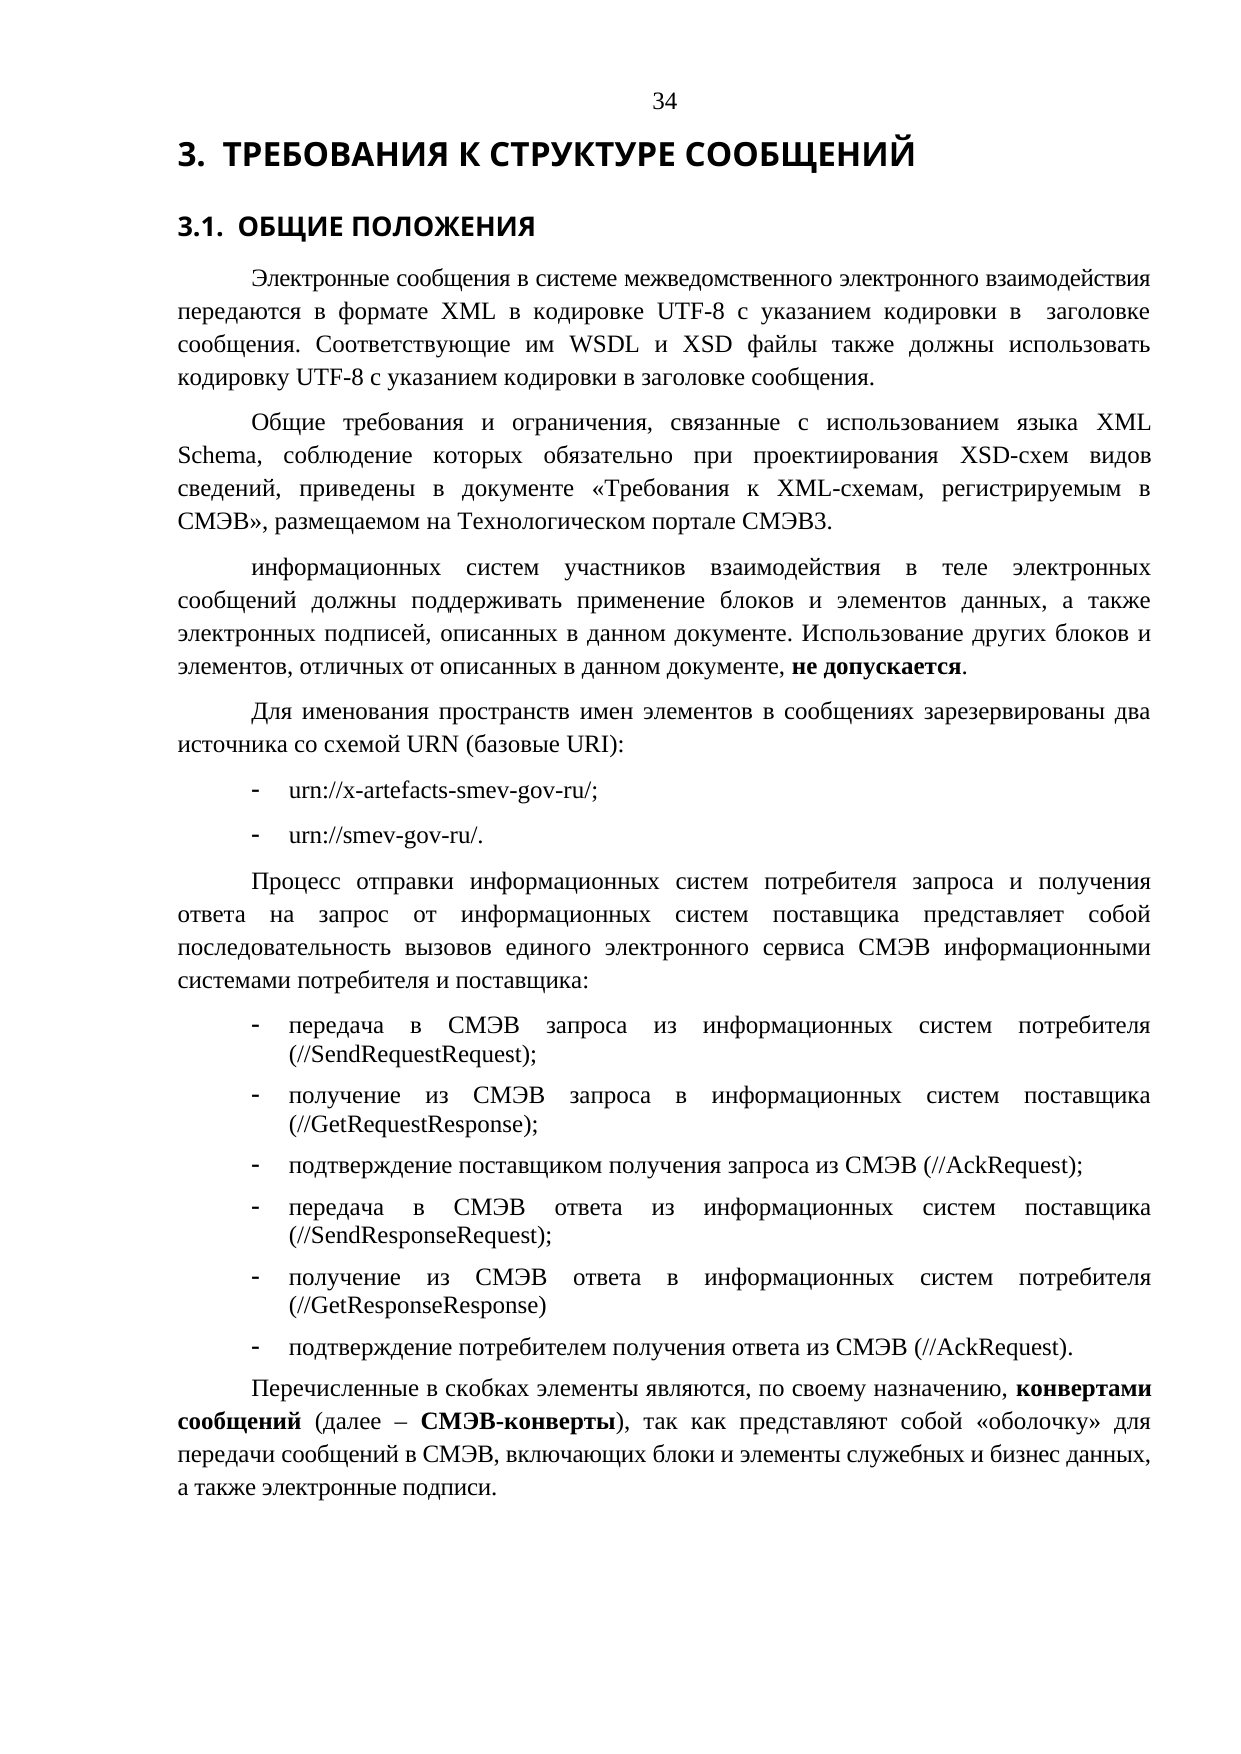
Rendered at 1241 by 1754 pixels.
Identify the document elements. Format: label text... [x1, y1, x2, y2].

list подтверждение потребителем получения ответа из СМЭВ (//AckRequest). [251, 1332, 1152, 1361]
text Общие требования и ограничения, связанные с использованием языка XML Schema, соблюдение которых обязательно при проектиирования XSD-схем видов сведений, приведены в документе «Требования к XML-схемам, регистрируемым в СМЭВ», размещаемом на Технологическом портале СМЭВ3. [177, 407, 1152, 535]
list передача в СМЭВ запроса из информационных систем потребителя (//SendRequestRequest); [251, 1011, 1152, 1068]
list получение из СМЭВ ответа в информационных систем потребителя (//GetResponseResponse) [251, 1262, 1152, 1319]
list передача в СМЭВ ответа из информационных систем поставщика (//SendResponseRequest); [251, 1192, 1152, 1249]
list urn://x-artefacts-smev-gov-ru/; [251, 775, 1152, 804]
text Перечисленные в скобках элементы являются, по своему назначению, конвертами сообщений (далее – СМЭВ-конверты), так как представляют собой «оболочку» для передачи сообщений в СМЭВ, включающих блоки и элементы служебных и бизнес данных, а также электронные подписи. [177, 1373, 1152, 1501]
subtitle Общие положения [177, 208, 1152, 245]
list получение из СМЭВ запроса в информационных систем поставщика (//GetRequestResponse); [251, 1081, 1152, 1138]
list urn://smev-gov-ru/. [251, 821, 1152, 849]
subtitle Требования к структуре сообщений [177, 131, 1152, 176]
text Электронные сообщения в системе межведомственного электронного взаимодействия передаются в формате XML в кодировке UTF-8 с указанием кодировки в заголовке сообщения. Соответствующие им WSDL и XSD файлы также должны использовать кодировку UTF-8 с указанием кодировки в заголовке сообщения. [177, 263, 1152, 391]
text информационных систем участников взаимодействия в теле электронных сообщений должны поддерживать применение блоков и элементов данных, а также электронных подписей, описанных в данном документе. Использование других блоков и элементов, отличных от описанных в данном документе, не допускается. [177, 552, 1152, 680]
list подтверждение поставщиком получения запроса из СМЭВ (//AckRequest); [251, 1151, 1152, 1179]
text Процесс отправки информационных систем потребителя запроса и получения ответа на запрос от информационных систем поставщика представляет собой последовательность вызовов единого электронного сервиса СМЭВ информационными системами потребителя и поставщика: [177, 866, 1152, 994]
text Для именования пространств имен элементов в сообщениях зарезервированы два источника со схемой URN (базовые URI): [177, 696, 1152, 758]
